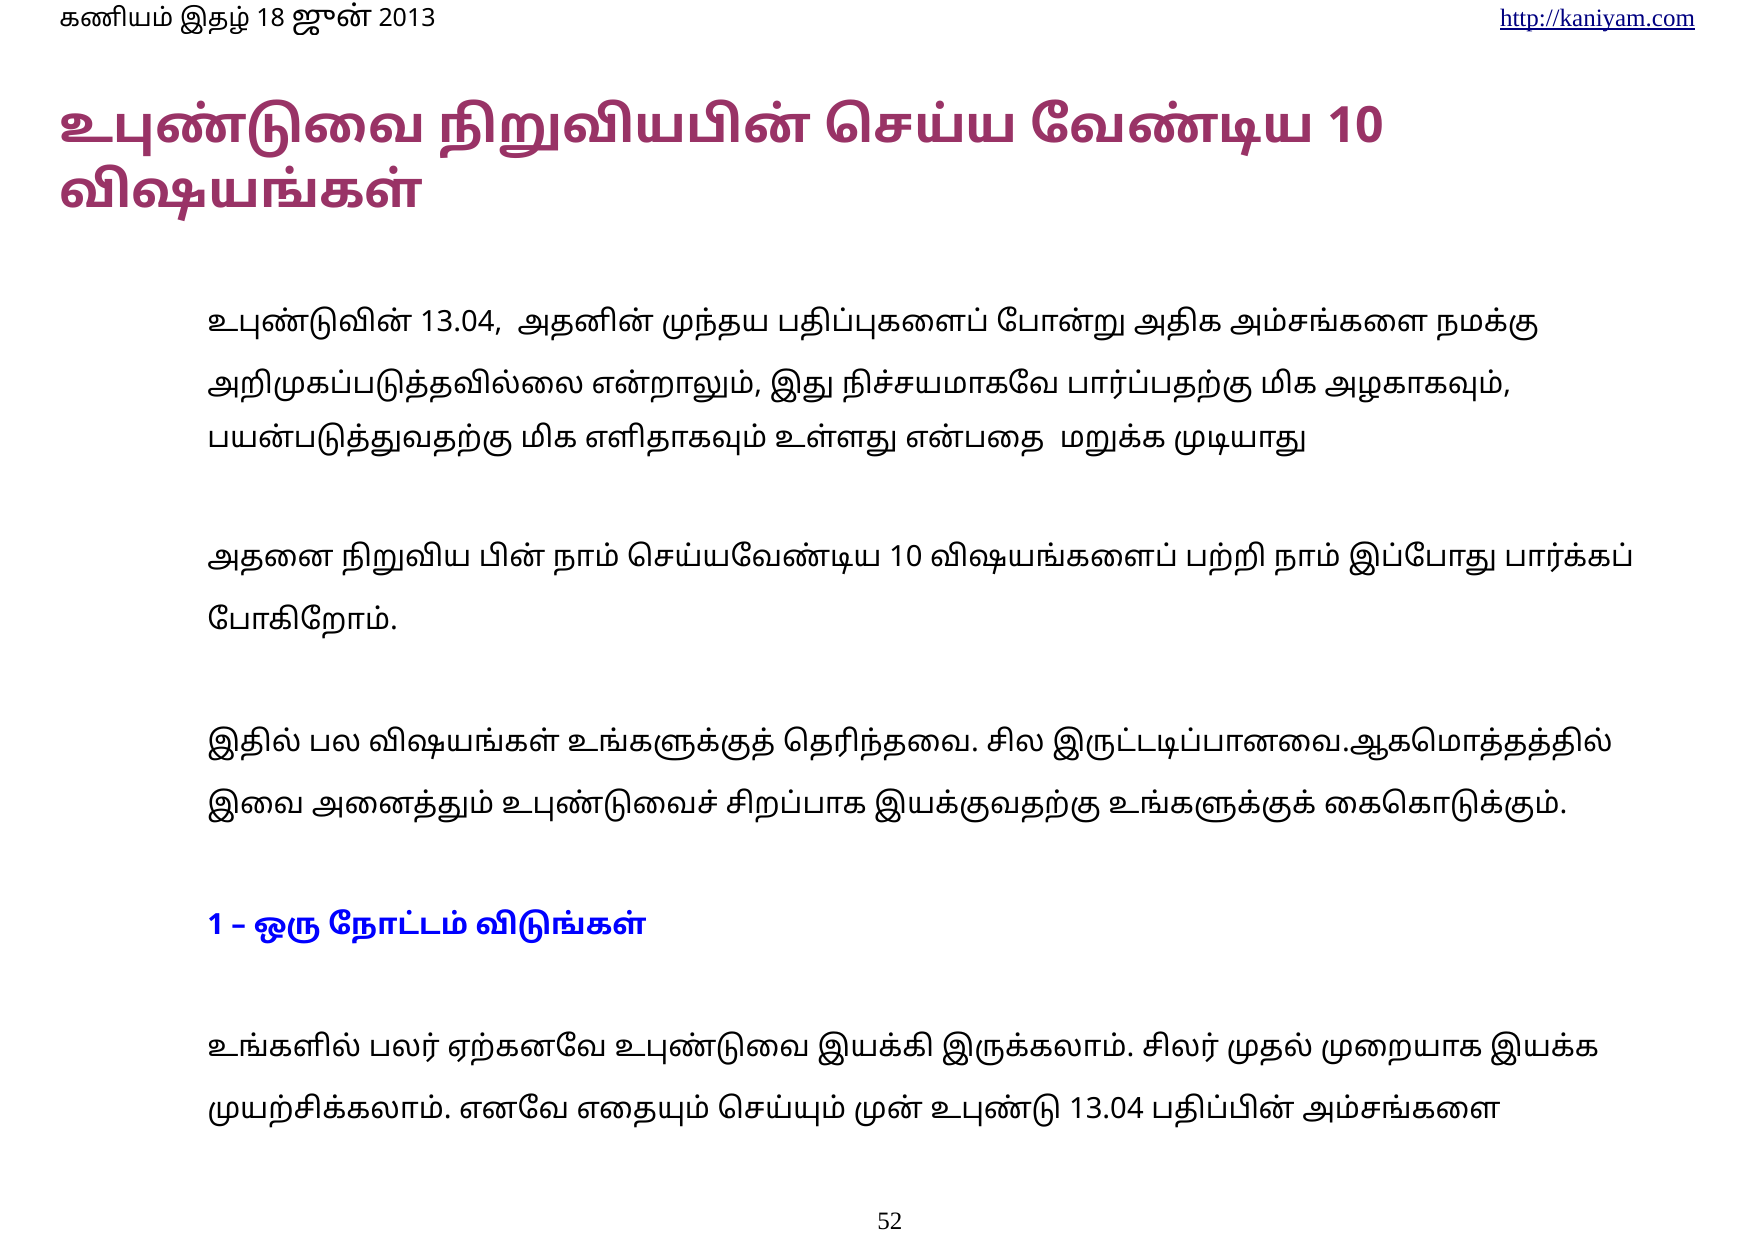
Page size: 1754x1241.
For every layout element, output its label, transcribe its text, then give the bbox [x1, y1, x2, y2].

text உங்களில் பலர் ஏற்கனவே உபுண்டுவை இயக்கி இருக்கலாம். சிலர் முதல் முறையாக இயக்க முயற்சிக்கலாம். எனவே எதையும் செய்யும் முன் உபுண்டு 13.04 பதிப்பின் அம்சங்களை [207, 966, 1695, 1130]
text இதில் பல விஷயங்கள் உங்களுக்குத் தெரிந்தவை. சில இருட்டடிப்பானவை.ஆகமொத்தத்தில் இவை அனைத்தும் உபுண்டுவைச் சிறப்பாக இயக்குவதற்கு உங்களுக்குக் கைகொடுக்கும். 1 – ஒரு நோட்டம் விடுங்கள் [207, 661, 1695, 945]
text அதனை நிறுவிய பின் நாம் செய்யவேண்டிய 10 விஷயங்களைப் பற்றி நாம் இப்போது பார்க்கப் போகிறோம். [207, 536, 1695, 640]
subtitle உபுண்டுவை நிறுவியபின் செய்ய வேண்டிய 10 விஷயங்கள் [59, 89, 1695, 228]
text உபுண்டுவின் 13.04, அதனின் முந்தய பதிப்புகளைப் போன்று அதிக அம்சங்களை நமக்கு அறிமுகப்படுத்தவில்லை என்றாலும், இது நிச்சயமாகவே பார்ப்பதற்கு மிக அழகாகவும், பயன்படுத்துவதற்கு மிக எளிதாகவும் உள்ளது என்பதை மறுக்க முடியாது [207, 300, 1695, 458]
